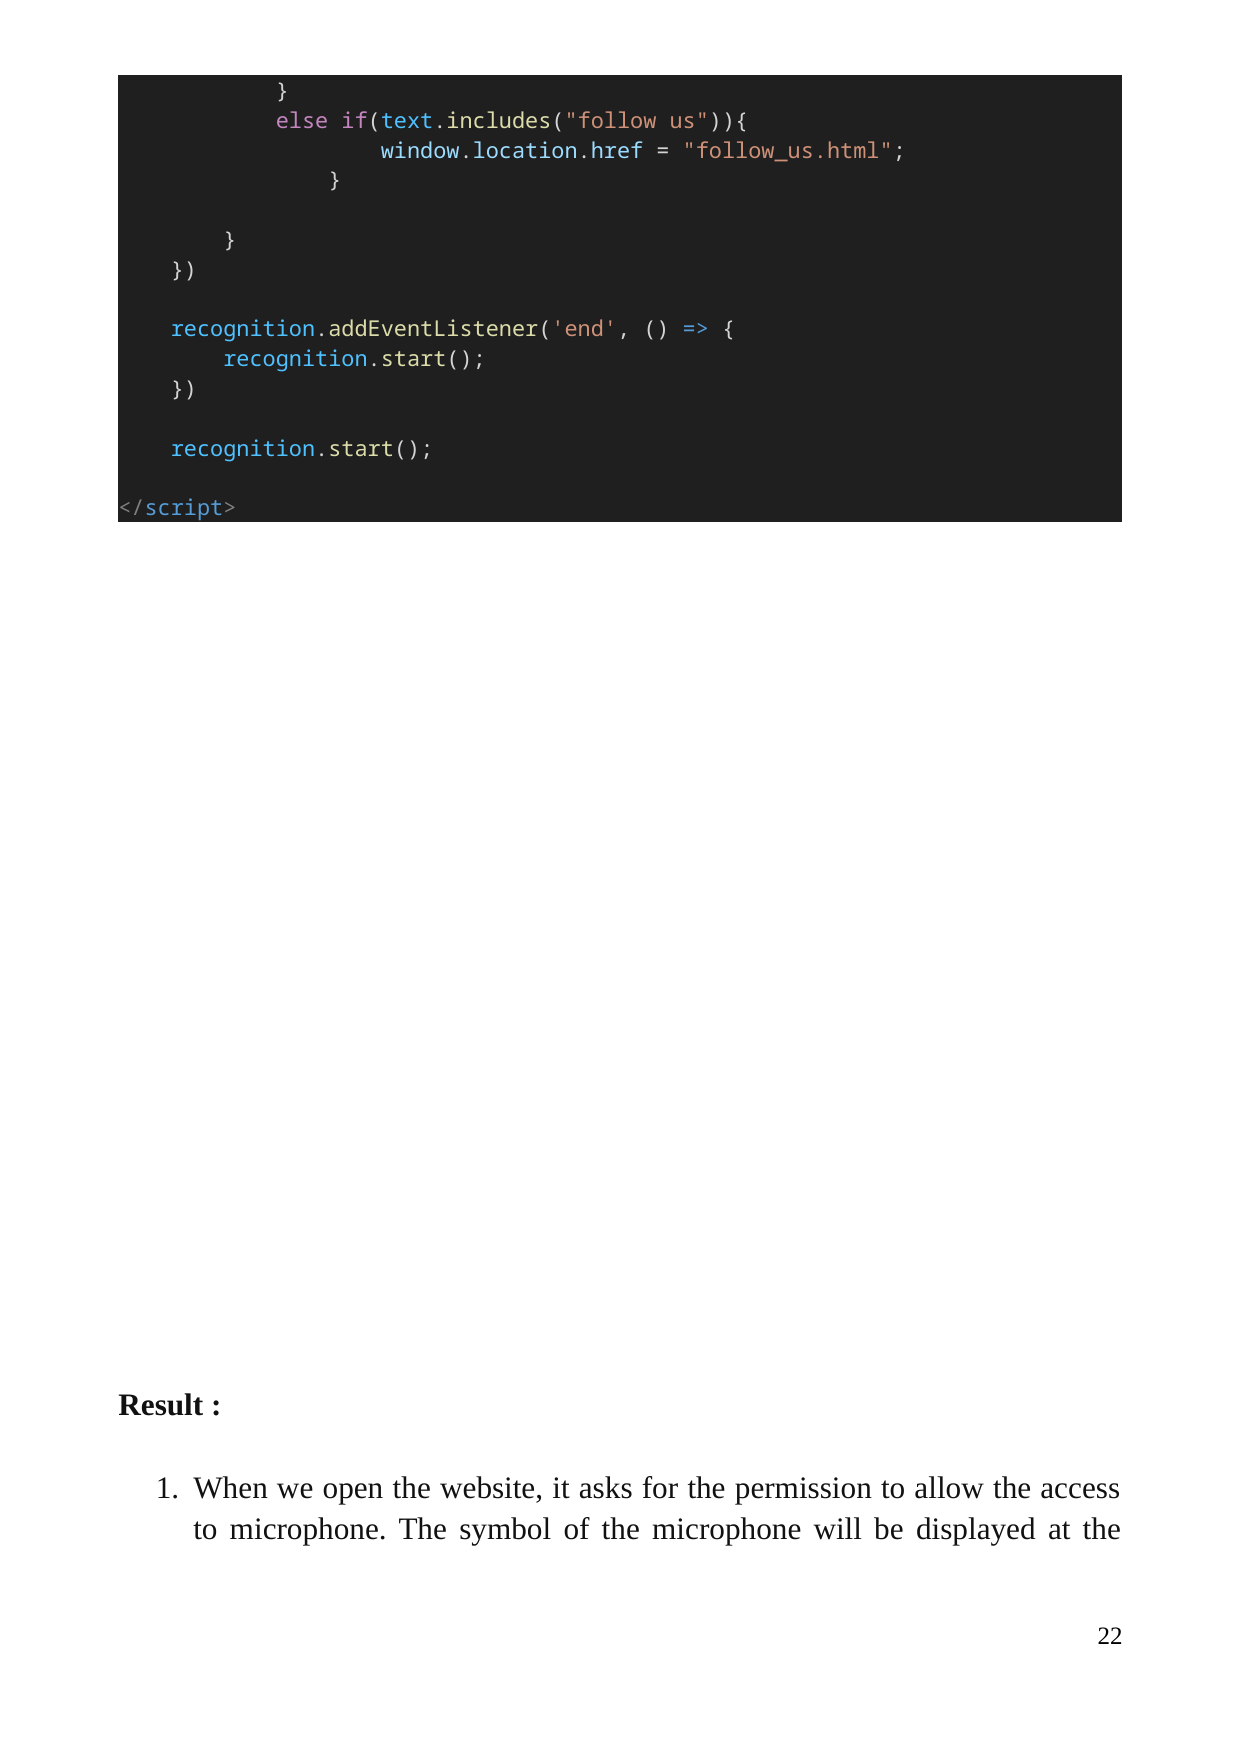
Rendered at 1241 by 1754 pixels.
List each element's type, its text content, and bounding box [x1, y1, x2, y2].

text } [118, 164, 1122, 194]
text } [118, 224, 1122, 254]
text else if(text.includes("follow us")){ [118, 105, 1122, 134]
text }) [118, 254, 1122, 283]
text recognition.addEventListener('end', () => { [118, 313, 1122, 343]
text Result : [118, 1387, 1122, 1422]
text }) [118, 373, 1122, 403]
text window.location.href = "follow_us.html"; [118, 134, 1122, 164]
text recognition.start(); [118, 343, 1122, 373]
text recognition.start(); [118, 432, 1122, 462]
text } [118, 75, 1122, 105]
text </script> [118, 492, 1122, 522]
list When we open the website, it asks for the permission to allow the access to microphone. The symbol of the microphone will be displayed at the [156, 1469, 1122, 1546]
